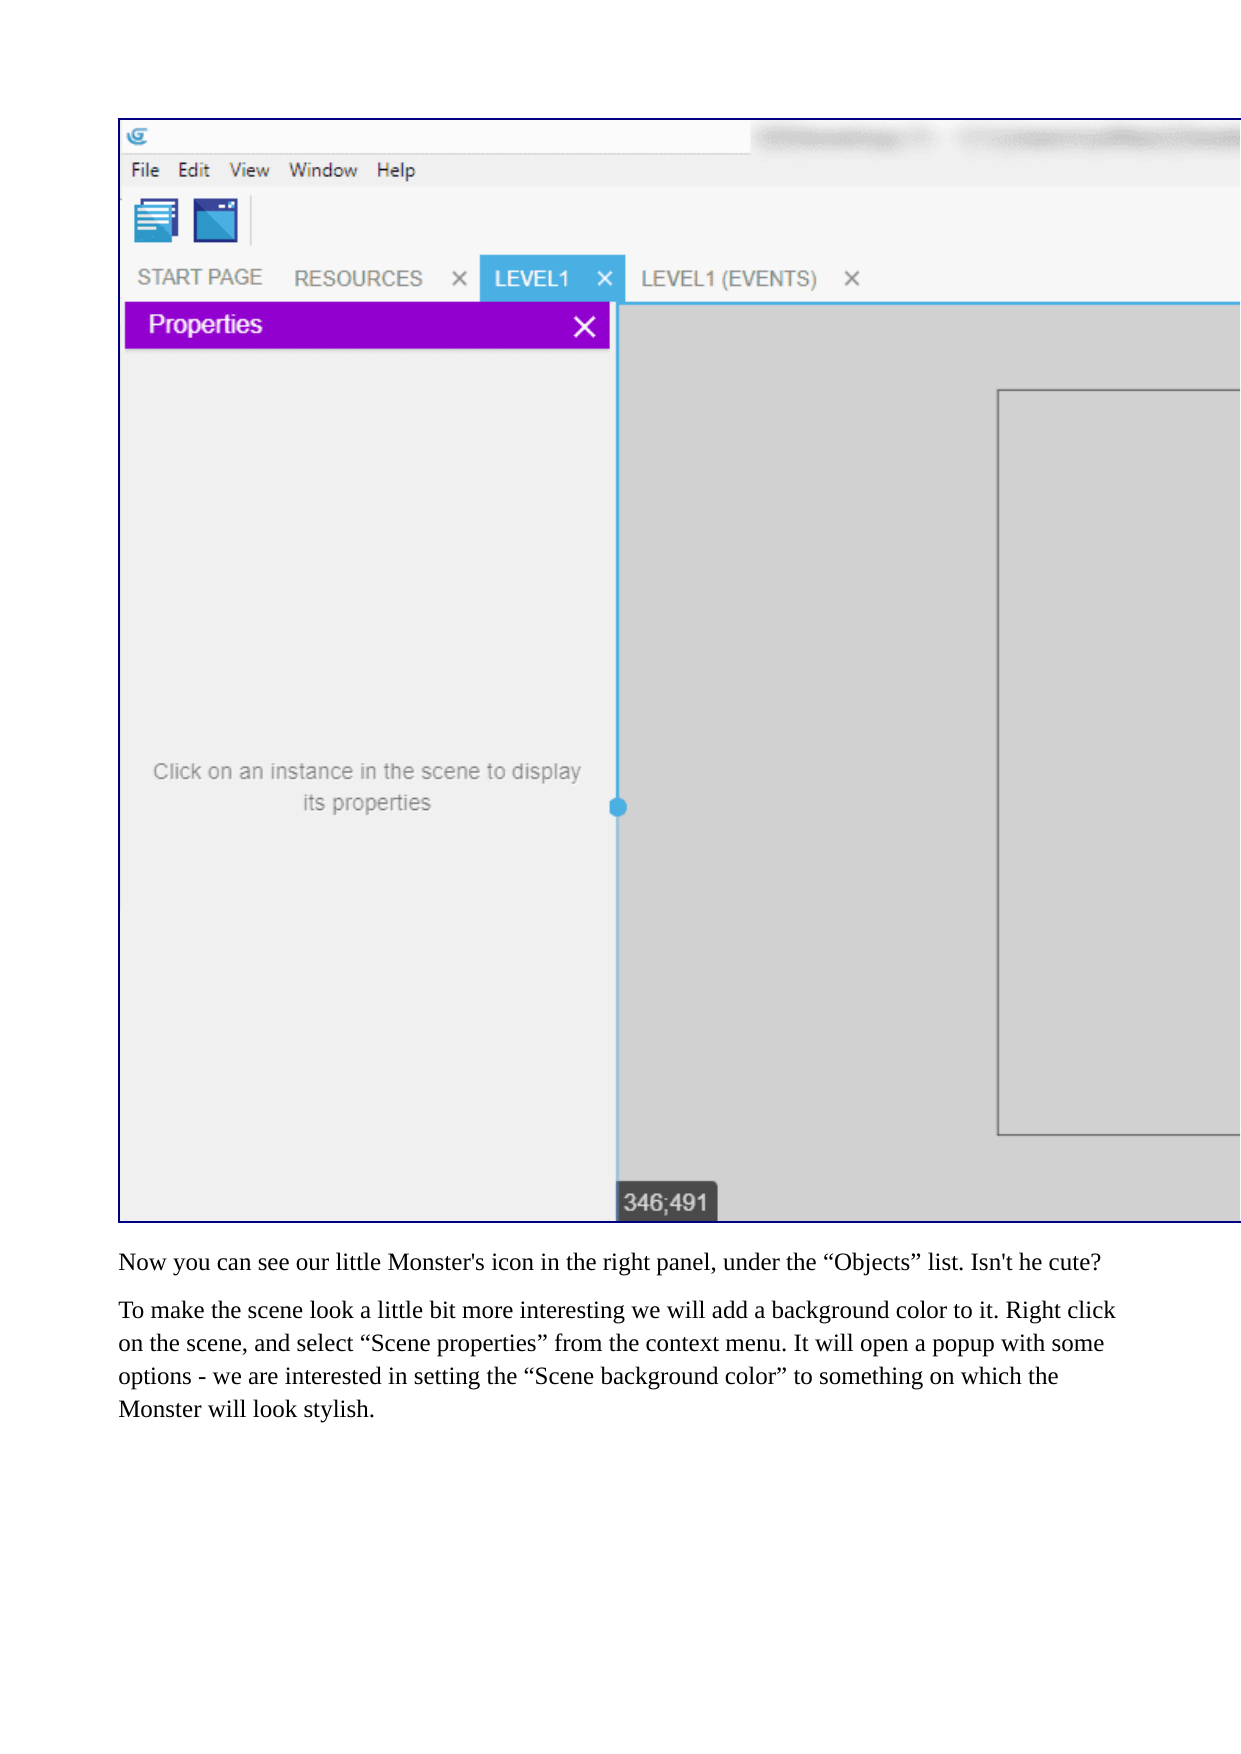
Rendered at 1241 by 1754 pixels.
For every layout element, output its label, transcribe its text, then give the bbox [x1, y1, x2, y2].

picture [120, 120, 1241, 1221]
text To make the scene look a little bit more interesting we will add a background color to it. Right click on the scene, and select “Scene properties” from the context menu. It will open a popup with some options - we are interested in setting the “Scene background color” to something on which the Monster will look stylish. [118, 1295, 1122, 1422]
text Now you can see our little Monster's icon in the right panel, under the “Objects” list. Isn't he cute? [118, 1247, 1122, 1276]
